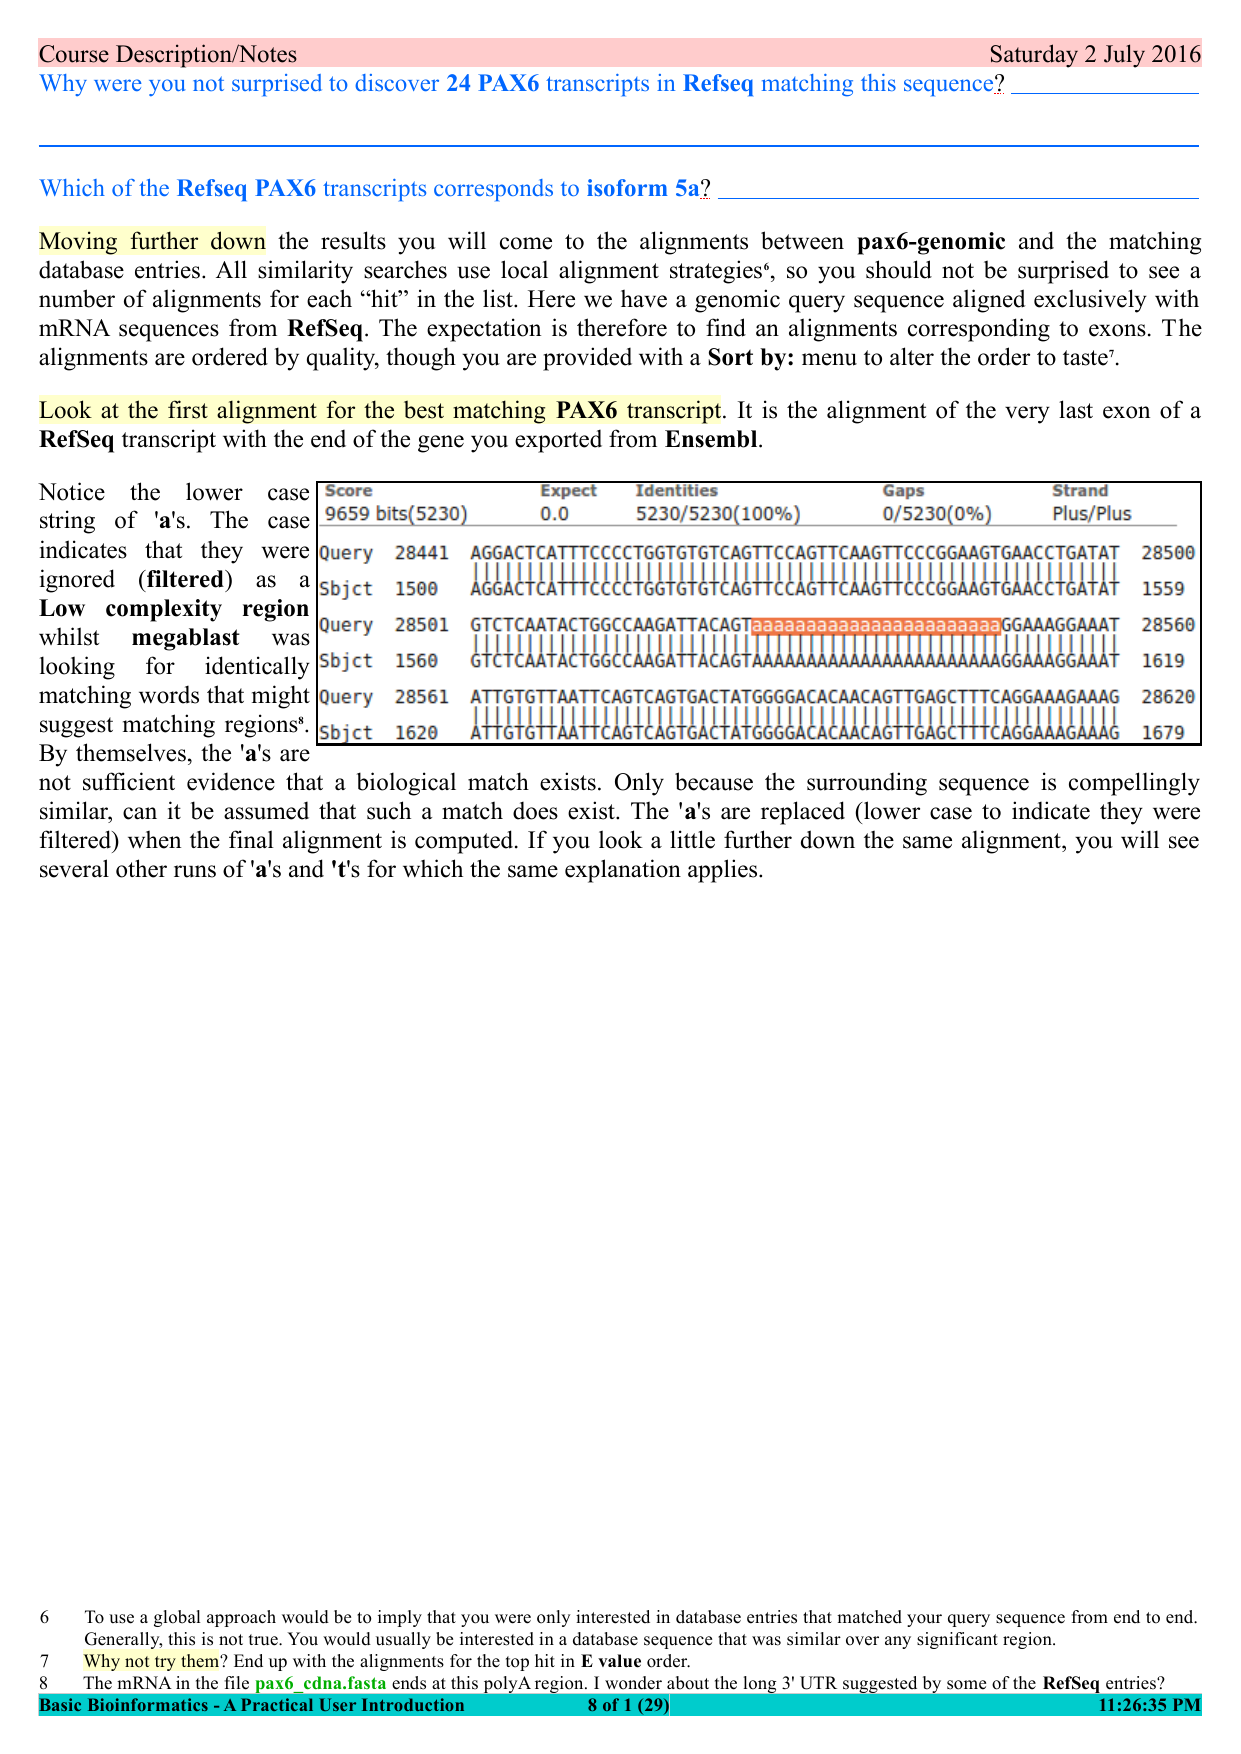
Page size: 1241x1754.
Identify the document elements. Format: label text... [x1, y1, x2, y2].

text Look at the first alignment for the best matching PAX6 transcript. It is the alignment of the very last exon of a RefSeq transcript with the end of the gene you exported from Ensembl. [38, 394, 1202, 453]
picture [318, 483, 1200, 743]
text The mRNA in the file pax6_cdna.fasta ends at this polyA region. I wonder about the long 3' UTR suggested by some of the RefSeq entries? [38, 1671, 1202, 1693]
text Which of the Refseq PAX6 transcripts corresponds to isoform 5a? [38, 173, 1202, 202]
text Notice the lower case string of 'a's. The case indicates that they were ignored (filtered) as a Low complexity region whilst megablast was looking for identically matching words that might suggest matching regions. By themselves, the 'a's are not sufficient evidence that a biological match exists. Only because the surrounding sequence is compellingly similar, can it be assumed that such a match does exist. The 'a's are replaced (lower case to indicate they were filtered) when the final alignment is computed. If you look a little further down the same alignment, you will see several other runs of 'a's and 't's for which the same explanation applies. [38, 476, 1202, 883]
text Moving further down the results you will come to the alignments between pax6-genomic and the matching database entries. All similarity searches use local alignment strategies, so you should not be surprised to see a number of alignments for each “hit” in the list. Here we have a genomic query sequence aligned exclusively with mRNA sequences from RefSeq. The expectation is therefore to find an alignments corresponding to exons. The alignments are ordered by quality, though you are provided with a Sort by: menu to alter the order to taste. [38, 226, 1202, 371]
text Why not try them? End up with the alignments for the top hit in E value order. [39, 1649, 1202, 1671]
text To use a global approach would be to imply that you were only interested in database entries that matched your query sequence from end to end. Generally, this is not true. You would usually be interested in a database sequence that was similar over any significant region. [39, 1605, 1202, 1649]
text Why were you not surprised to discover 24 PAX6 transcripts in Refseq matching this sequence? [38, 67, 1202, 97]
